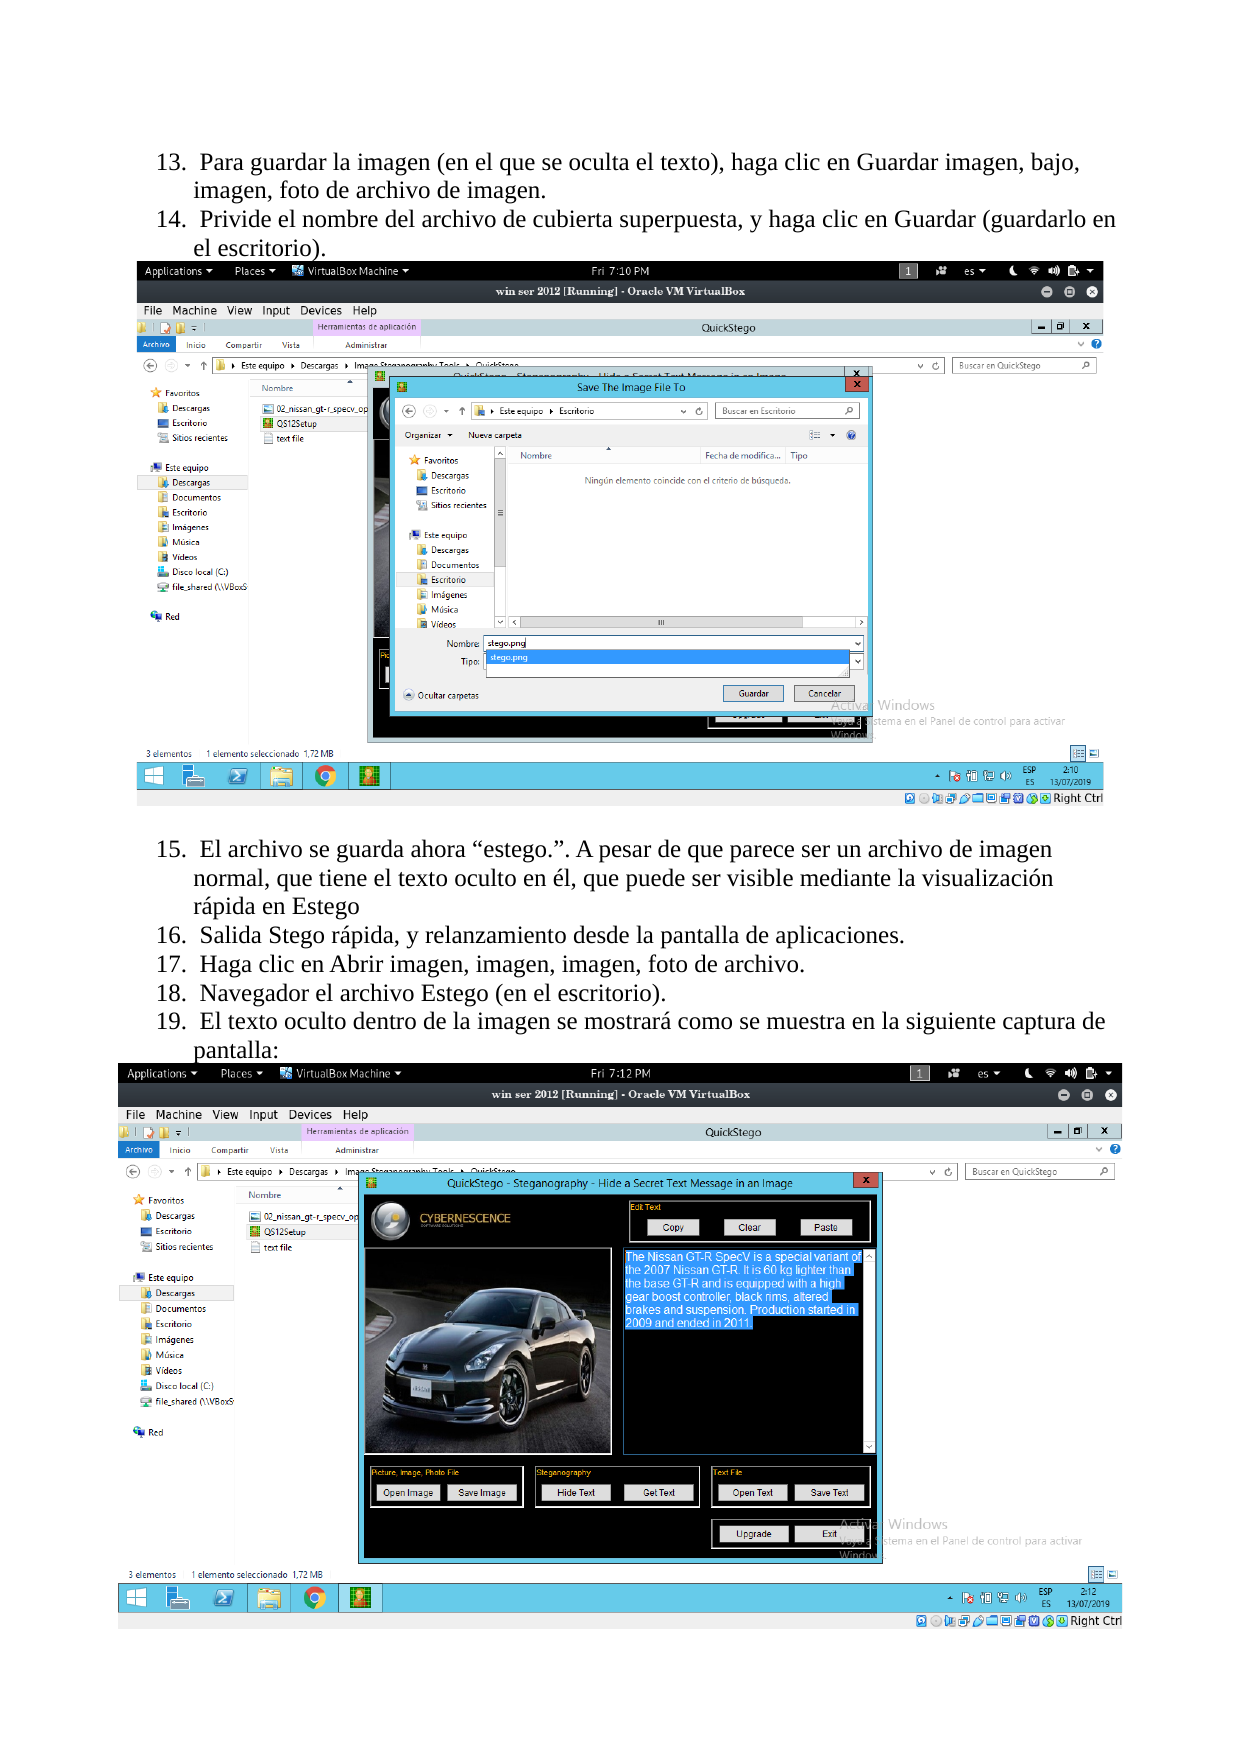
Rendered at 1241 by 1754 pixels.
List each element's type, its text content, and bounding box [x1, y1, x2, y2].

list El texto oculto dentro de la imagen se mostrará como se muestra en la siguiente captura de pantalla: [156, 1006, 1122, 1063]
list Privide el nombre del archivo de cubierta superpuesta, y haga clic en Guardar (guardarlo en el escritorio). [156, 204, 1122, 262]
list Haga clic en Abrir imagen, imagen, imagen, foto de archivo. [156, 949, 1122, 978]
list Para guardar la imagen (en el que se oculta el texto), haga clic en Guardar imagen, bajo, imagen, foto de archivo de imagen. [156, 147, 1122, 204]
list El archivo se guarda ahora “estego.”. A pesar de que parece ser un archivo de imagen normal, que tiene el texto oculto en él, que puede ser visible mediante la visualización rápida en Estego [156, 834, 1122, 920]
picture [136, 261, 1104, 806]
list Salida Stego rápida, y relanzamiento desde la pantalla de aplicaciones. [156, 920, 1122, 949]
picture [118, 1063, 1123, 1629]
list Navegador el archivo Estego (en el escritorio). [156, 978, 1122, 1006]
